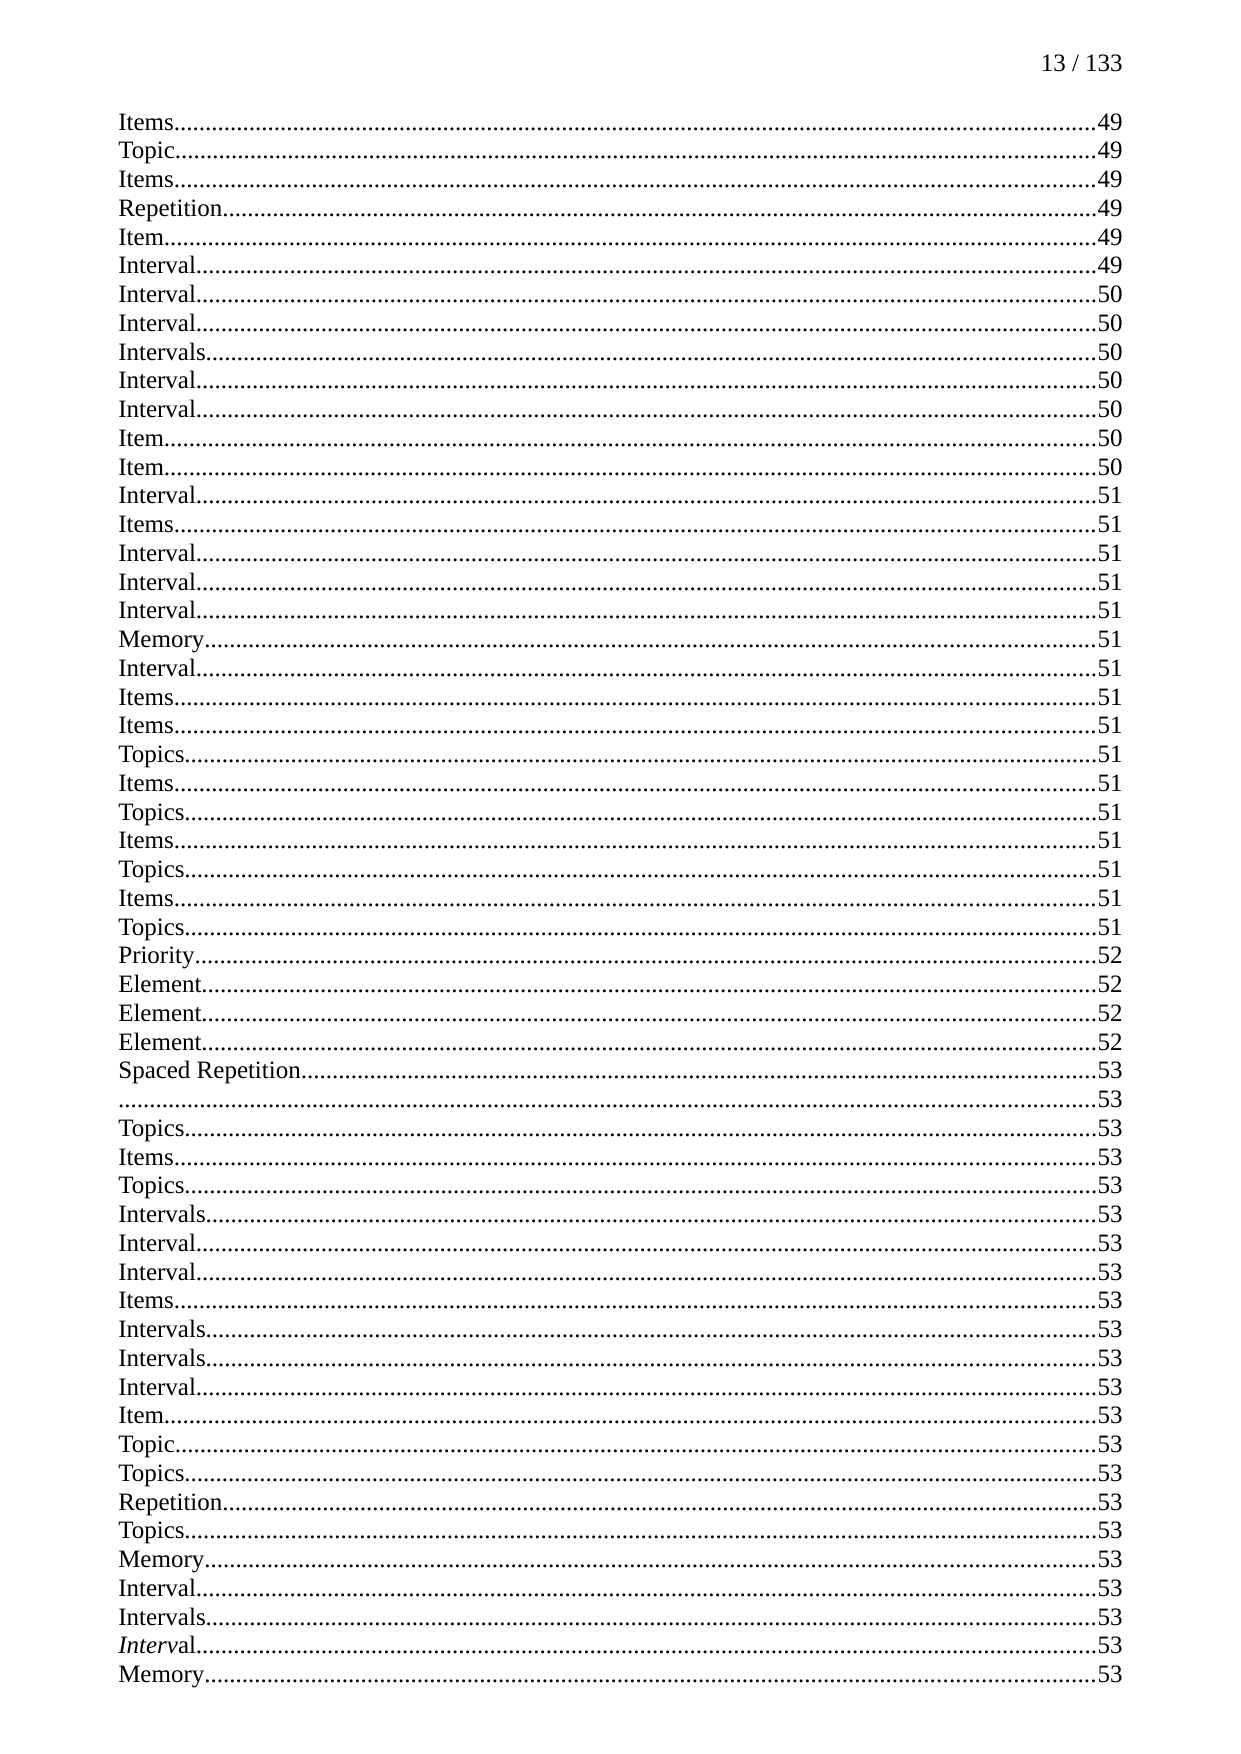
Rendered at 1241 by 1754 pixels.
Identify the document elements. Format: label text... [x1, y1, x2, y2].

text Interval 50 [118, 308, 1122, 337]
text Items 51 [118, 509, 1122, 538]
text Items 51 [118, 883, 1122, 912]
text Interval 50 [118, 279, 1122, 308]
text Interval 49 [118, 251, 1122, 279]
text Interval 53 [118, 1372, 1122, 1401]
text Element 52 [118, 998, 1122, 1027]
text Items 51 [118, 682, 1122, 711]
text Items 51 [118, 826, 1122, 854]
text Interval 51 [118, 481, 1122, 509]
text Repetition 53 [118, 1487, 1122, 1516]
text Element 52 [118, 1027, 1122, 1056]
text Interval 50 [118, 394, 1122, 423]
text Priority 52 [118, 941, 1122, 969]
text Items 53 [118, 1142, 1122, 1171]
text Items 49 [118, 107, 1122, 136]
text Repetition 49 [118, 193, 1122, 222]
text Interval 53 [118, 1257, 1122, 1286]
text Topics 51 [118, 912, 1122, 941]
text Interval 53 [118, 1631, 1122, 1659]
text Intervals 50 [118, 337, 1122, 366]
text Intervals 53 [118, 1602, 1122, 1631]
text Topics 53 [118, 1171, 1122, 1199]
text Interval 51 [118, 567, 1122, 596]
text Items 51 [118, 768, 1122, 797]
text Memory 53 [118, 1544, 1122, 1573]
text Topics 51 [118, 739, 1122, 768]
text Topics 53 [118, 1113, 1122, 1142]
text Spaced Repetition 53 [118, 1056, 1122, 1084]
text Interval 50 [118, 366, 1122, 394]
text Items 51 [118, 711, 1122, 739]
text Intervals 53 [118, 1343, 1122, 1372]
text Item 50 [118, 452, 1122, 481]
text Intervals 53 [118, 1314, 1122, 1343]
text Topics 53 [118, 1458, 1122, 1487]
text Item 49 [118, 222, 1122, 251]
text 53 [118, 1084, 1122, 1113]
text Items 53 [118, 1286, 1122, 1314]
text Topics 53 [118, 1516, 1122, 1544]
text Topics 51 [118, 797, 1122, 826]
text Element 52 [118, 969, 1122, 998]
text Intervals 53 [118, 1199, 1122, 1228]
text Interval 51 [118, 538, 1122, 567]
text Item 53 [118, 1401, 1122, 1429]
text Interval 51 [118, 653, 1122, 682]
text Topics 51 [118, 854, 1122, 883]
text Interval 53 [118, 1228, 1122, 1257]
text Memory 51 [118, 624, 1122, 653]
text Items 49 [118, 164, 1122, 193]
text Interval 53 [118, 1573, 1122, 1602]
text Topic 49 [118, 136, 1122, 164]
text Interval 51 [118, 596, 1122, 624]
text Item 50 [118, 423, 1122, 452]
text Topic 53 [118, 1429, 1122, 1458]
text Memory 53 [118, 1659, 1122, 1688]
